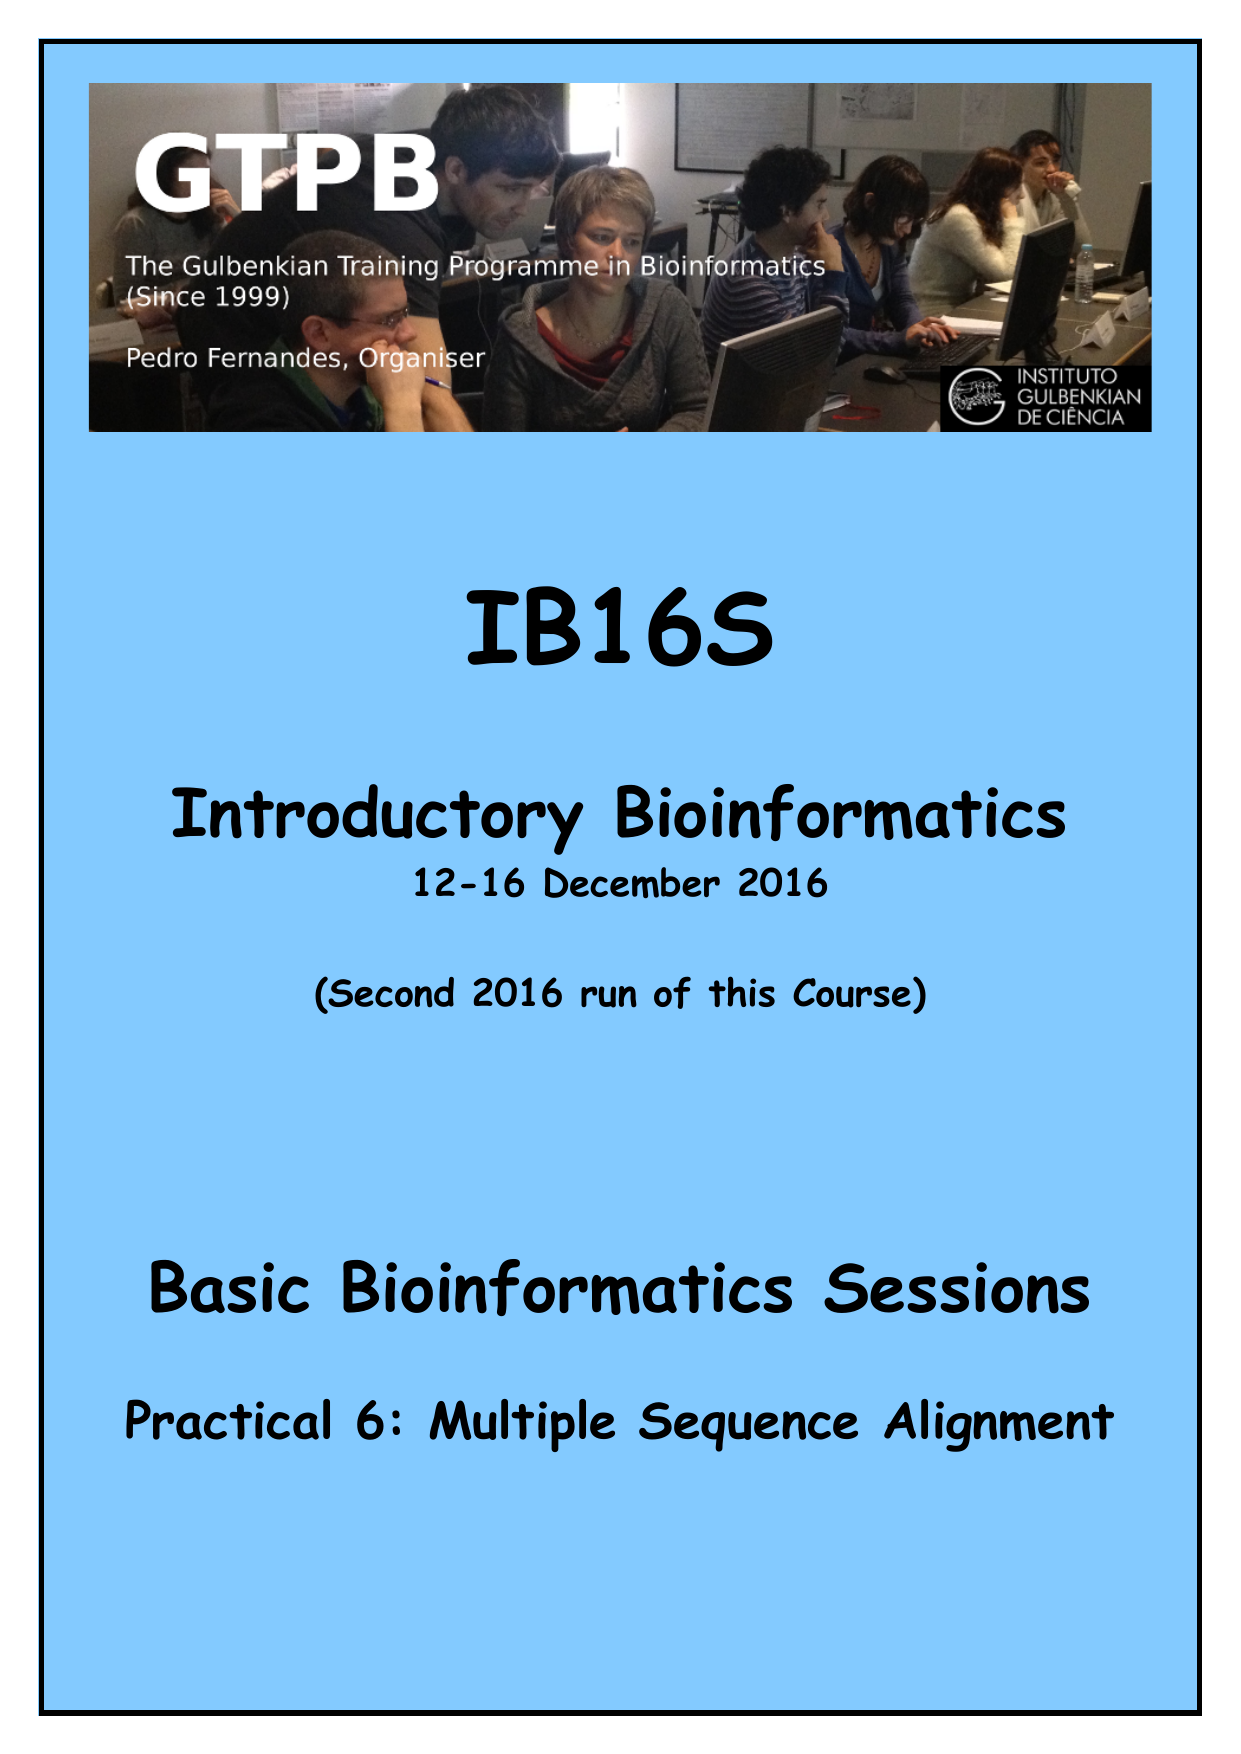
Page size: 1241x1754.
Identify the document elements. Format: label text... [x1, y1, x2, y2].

text 12-16 December 2016 [44, 855, 1197, 908]
text Introductory Bioinformatics [44, 693, 1197, 855]
text Practical 6: Multiple Sequence Alignment [44, 1383, 1197, 1453]
picture [88, 83, 1152, 432]
text (Second 2016 run of this Course) [44, 965, 1197, 1018]
text Basic Bioinformatics Sessions [44, 1238, 1197, 1331]
text IB16S [44, 554, 1197, 693]
